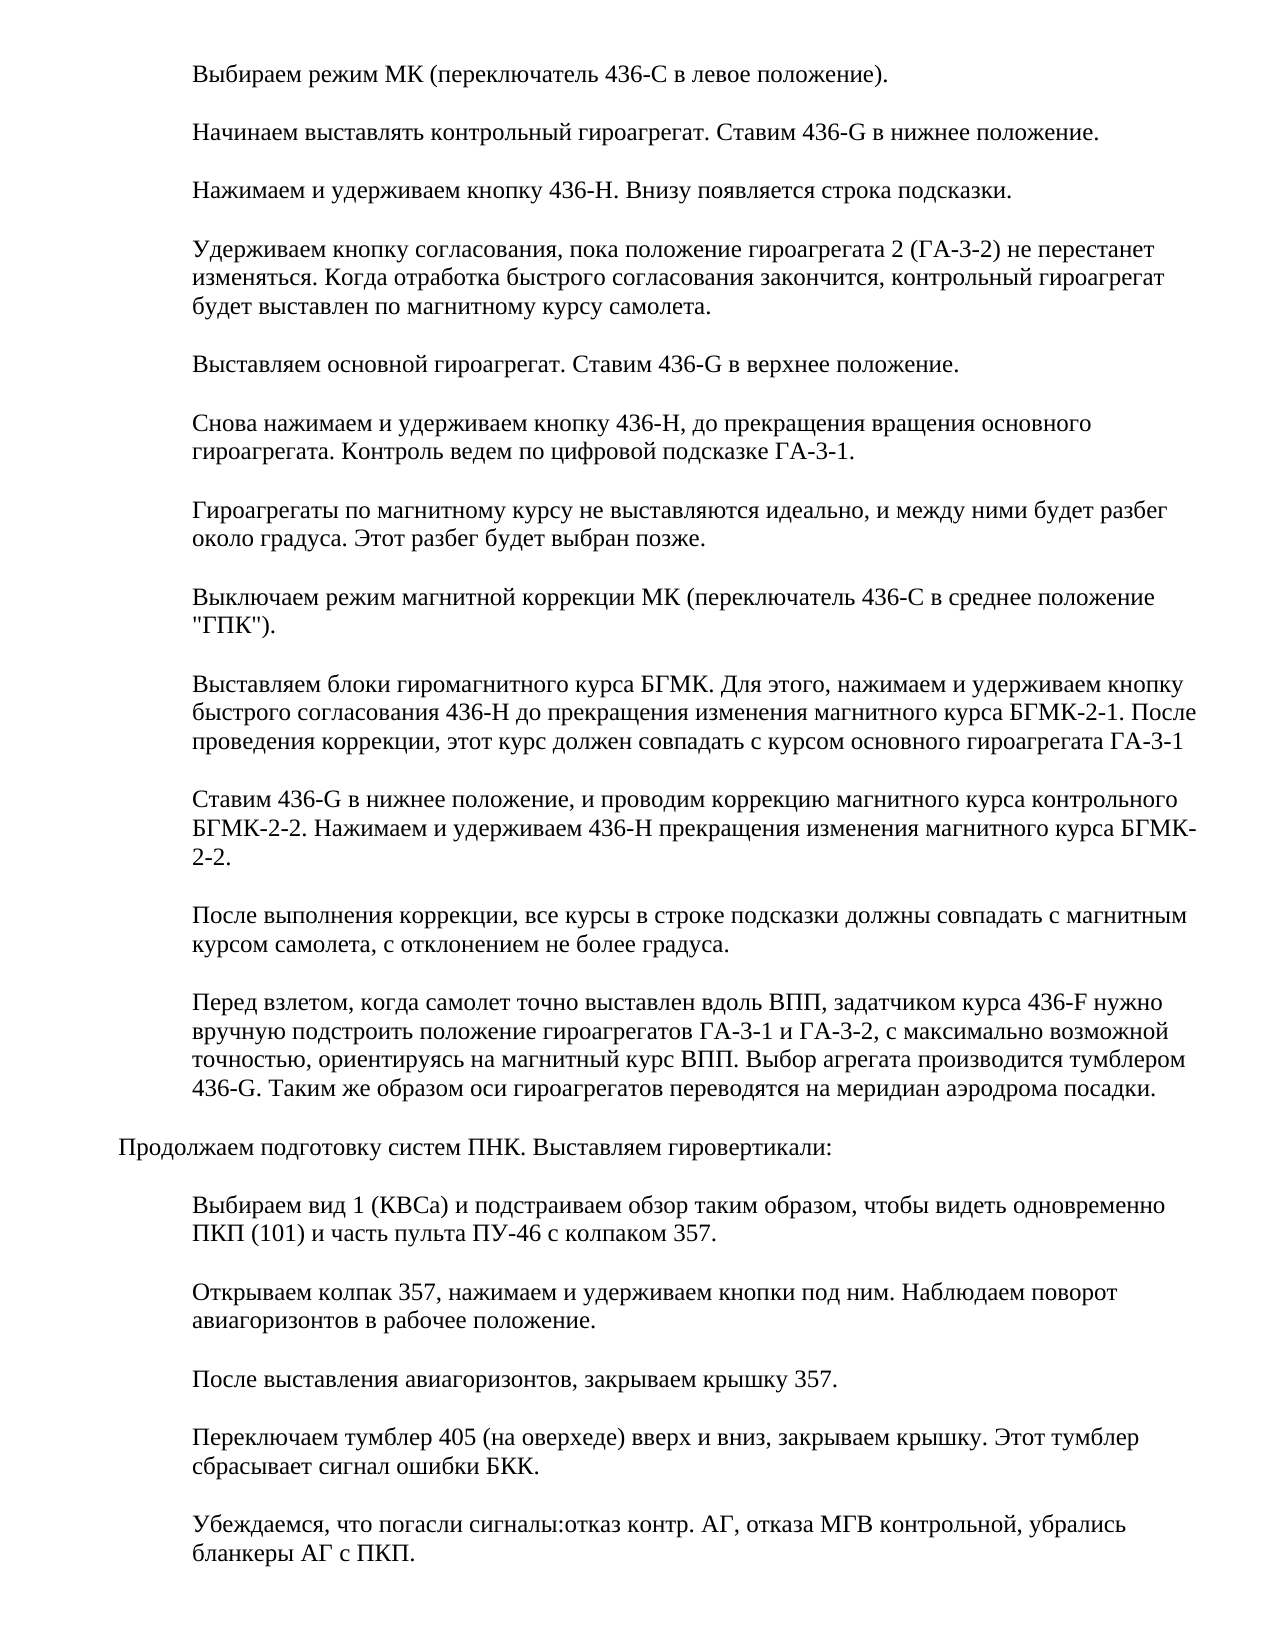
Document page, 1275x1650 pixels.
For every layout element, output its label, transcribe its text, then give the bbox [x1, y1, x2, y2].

list Ставим 436-G в нижнее положение, и проводим коррекцию магнитного курса контрольного БГМК-2-2. Нажимаем и удерживаем 436-H прекращения изменения магнитного курса БГМК-2-2. [162, 784, 1216, 871]
list Перед взлетом, когда самолет точно выставлен вдоль ВПП, задатчиком курса 436-F нужно вручную подстроить положение гироагрегатов ГА-3-1 и ГА-3-2, с максимально возможной точностью, ориентируясь на магнитный курс ВПП. Выбор агрегата производится тумблером 436-G. Таким же образом оси гироагрегатов переводятся на меридиан аэродрома посадки. [162, 987, 1216, 1102]
list Выбираем режим МК (переключатель 436-С в левое положение). [162, 59, 1216, 88]
list Переключаем тумблер 405 (на оверхеде) вверх и вниз, закрываем крышку. Этот тумблер сбрасывает сигнал ошибки БКК. [162, 1422, 1216, 1479]
list Выключаем режим магнитной коррекции МК (переключатель 436-С в среднее положение "ГПК"). [162, 582, 1216, 639]
list После выполнения коррекции, все курсы в строке подсказки должны совпадать с магнитным курсом самолета, с отклонением не более градуса. [162, 900, 1216, 958]
list Снова нажимаем и удерживаем кнопку 436-H, до прекращения вращения основного гироагрегата. Контроль ведем по цифровой подсказке ГА-3-1. [162, 408, 1216, 465]
list Убеждаемся, что погасли сигналы:отказ контр. АГ, отказа МГВ контрольной, убрались бланкеры АГ с ПКП. [162, 1509, 1216, 1566]
list Нажимаем и удерживаем кнопку 436-H. Внизу появляется строка подсказки. [162, 176, 1216, 204]
list Выбираем вид 1 (КВСа) и подстраиваем обзор таким образом, чтобы видеть одновременно ПКП (101) и часть пульта ПУ-46 с колпаком 357. [162, 1190, 1216, 1247]
list После выставления авиагоризонтов, закрываем крышку 357. [162, 1364, 1216, 1392]
list Открываем колпак 357, нажимаем и удерживаем кнопки под ним. Наблюдаем поворот авиагоризонтов в рабочее положение. [162, 1277, 1216, 1334]
text Продолжаем подготовку систем ПНК. Выставляем гировертикали: [118, 1132, 1216, 1160]
list Выставляем блоки гиромагнитного курса БГМК. Для этого, нажимаем и удерживаем кнопку быстрого согласования 436-H до прекращения изменения магнитного курса БГМК-2-1. После проведения коррекции, этот курс должен совпадать с курсом основного гироагрегата ГА-3-1 [162, 669, 1216, 755]
list Начинаем выставлять контрольный гироагрегат. Ставим 436-G в нижнее положение. [162, 117, 1216, 146]
list Выставляем основной гироагрегат. Ставим 436-G в верхнее положение. [162, 349, 1216, 378]
list Гироагрегаты по магнитному курсу не выставляются идеально, и между ними будет разбег около градуса. Этот разбег будет выбран позже. [162, 495, 1216, 552]
list Удерживаем кнопку согласования, пока положение гироагрегата 2 (ГА-3-2) не перестанет изменяться. Когда отработка быстрого согласования закончится, контрольный гироагрегат будет выставлен по магнитному курсу самолета. [162, 234, 1216, 320]
